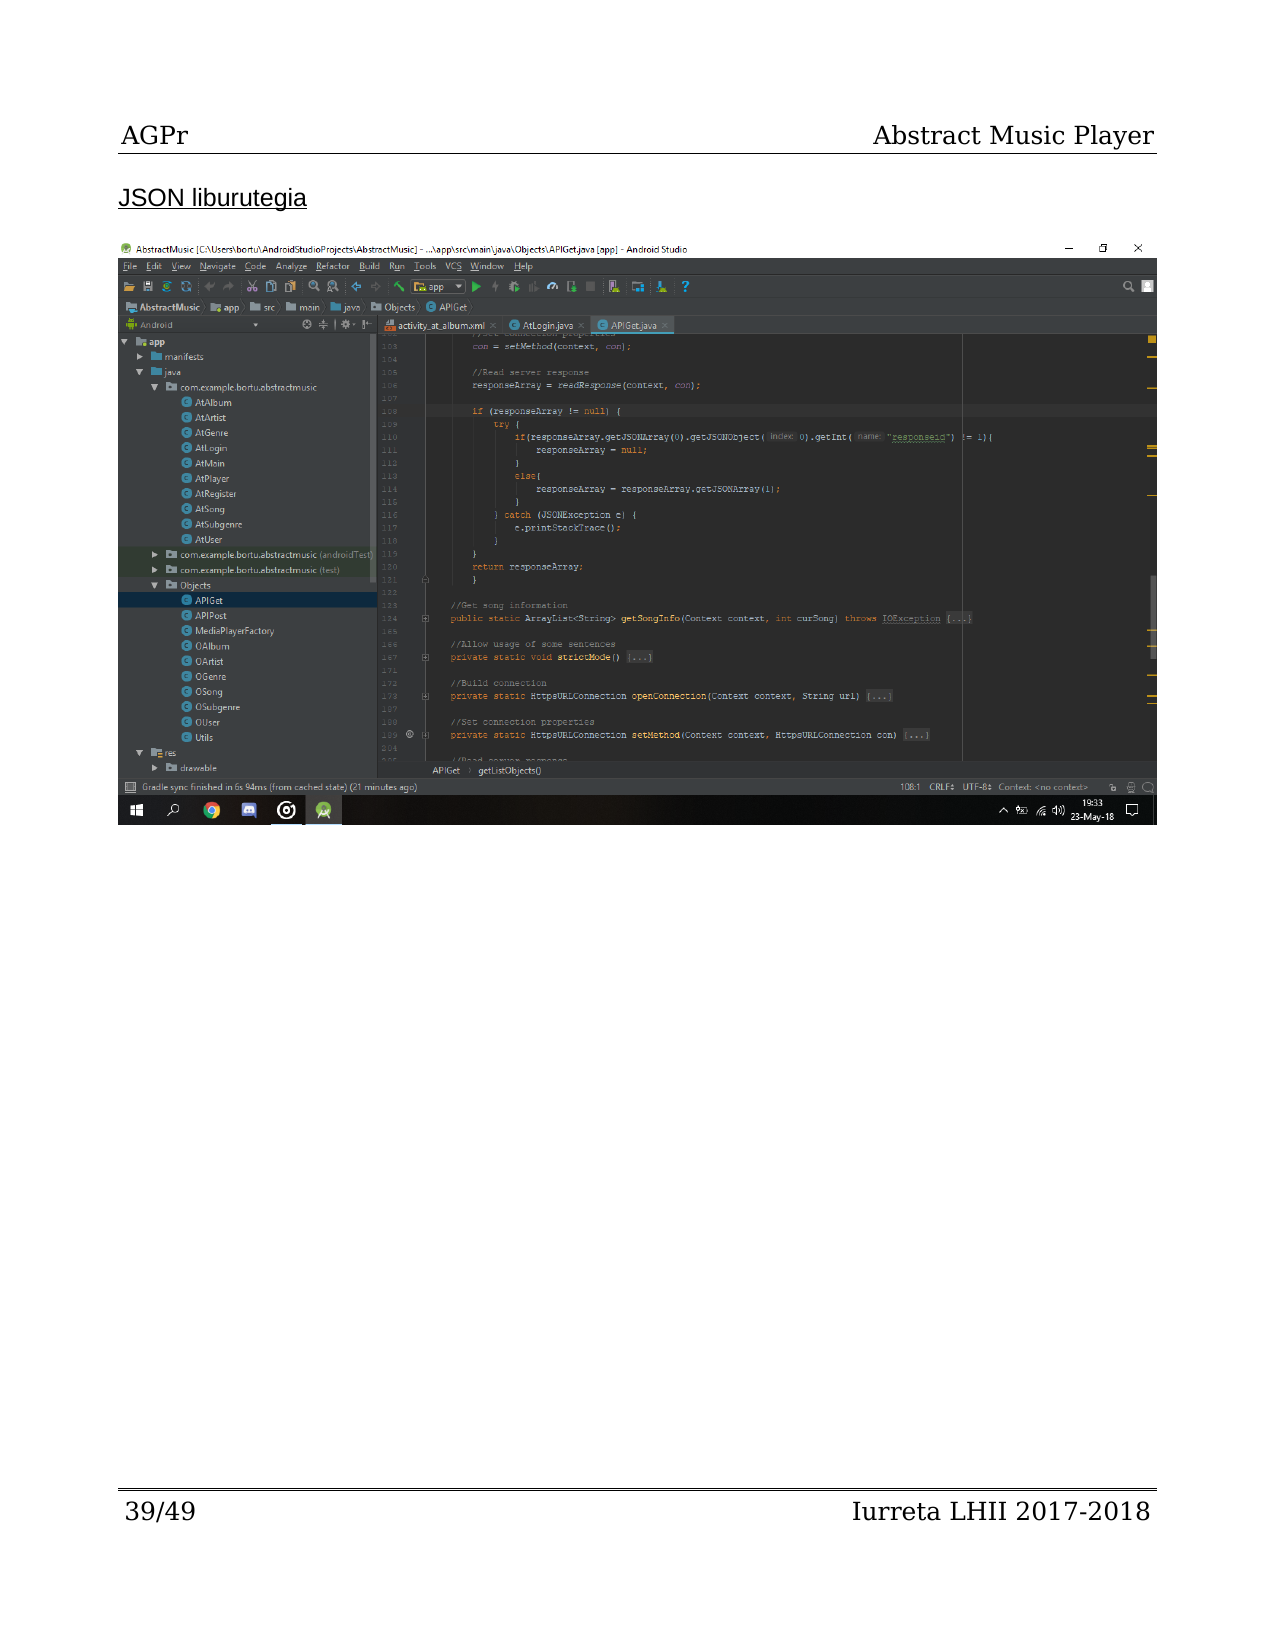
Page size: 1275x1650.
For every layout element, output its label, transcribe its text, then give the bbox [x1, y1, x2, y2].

text JSON liburutegia [118, 183, 1157, 211]
picture [118, 240, 1157, 825]
